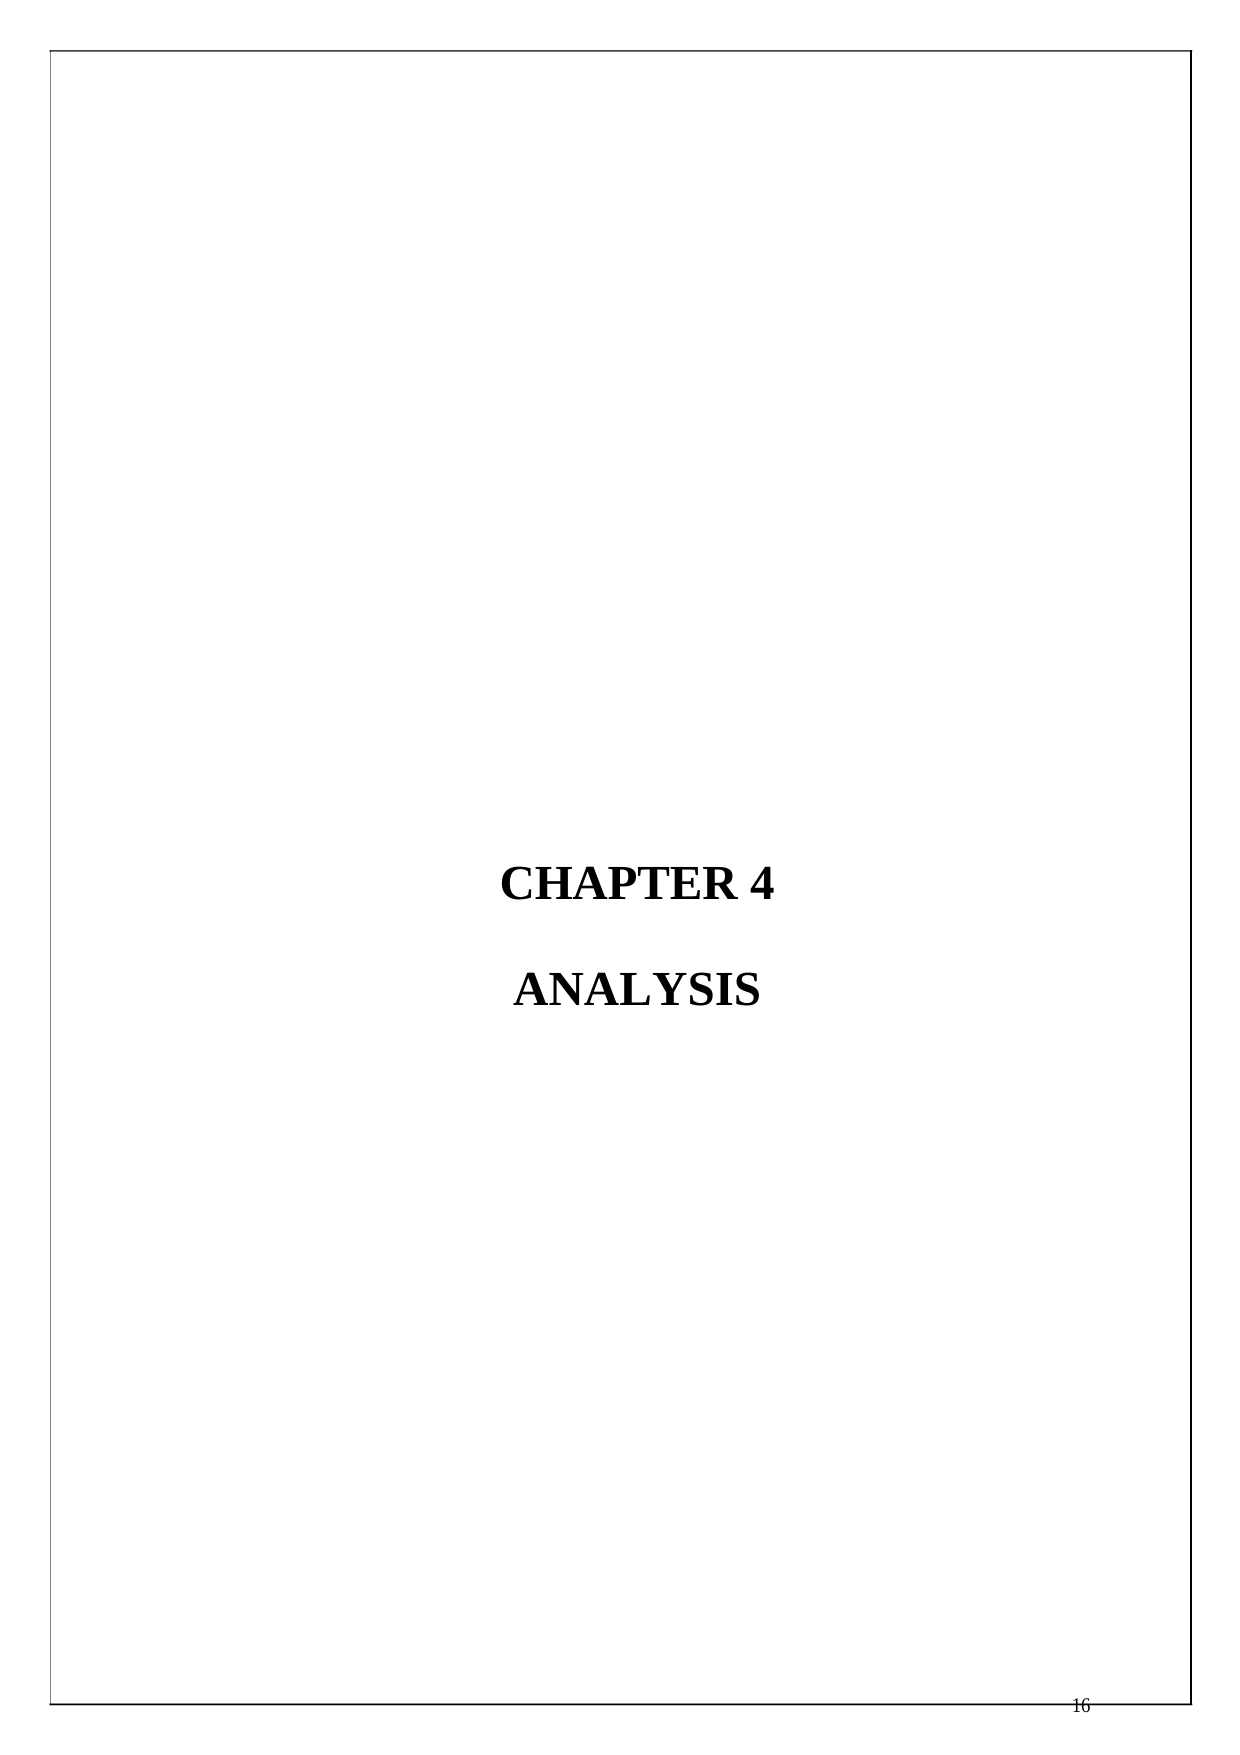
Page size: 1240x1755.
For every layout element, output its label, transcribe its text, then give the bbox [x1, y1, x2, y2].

text 16 [175, 1706, 1090, 1717]
picture [47, 47, 1193, 1706]
